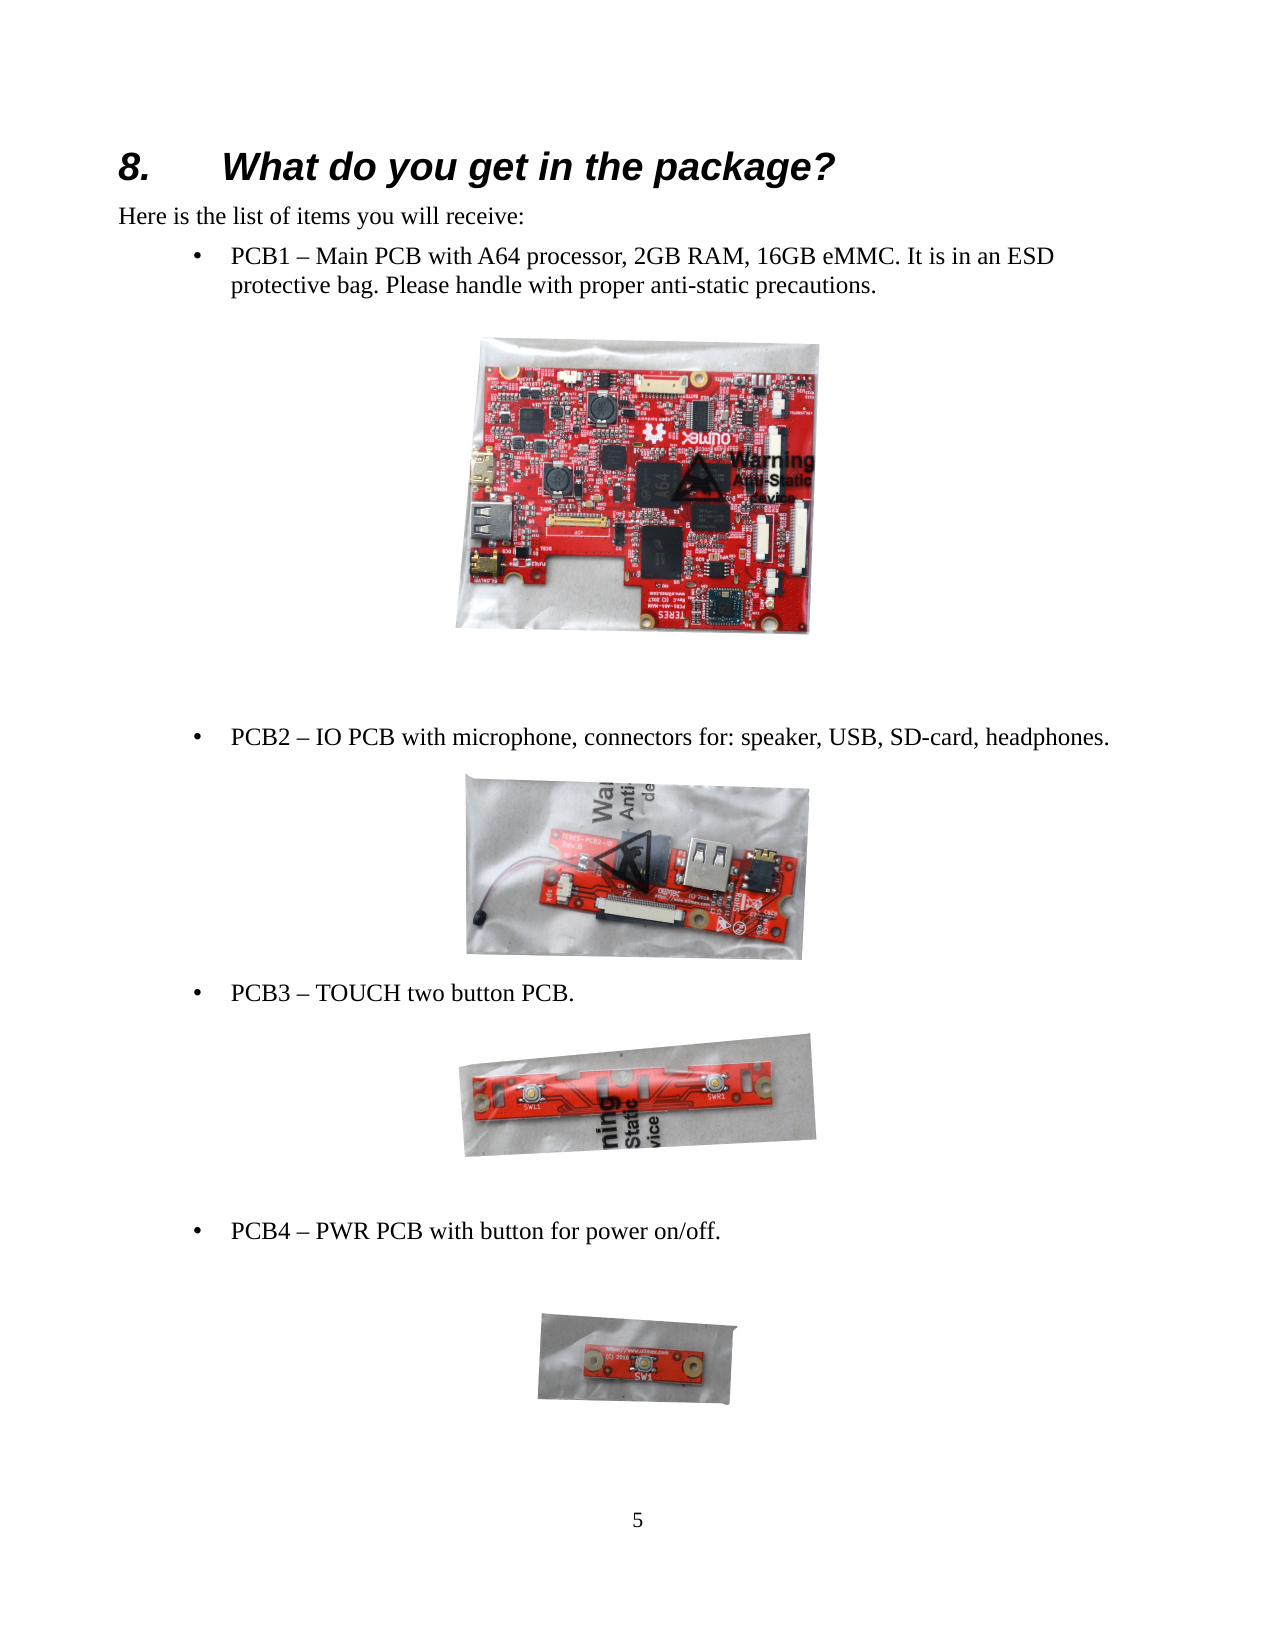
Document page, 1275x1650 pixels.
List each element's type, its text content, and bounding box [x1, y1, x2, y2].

list PCB2 – IO PCB with microphone, connectors for: speaker, USB, SD-card, headphones. [193, 722, 1157, 750]
picture [437, 773, 838, 960]
picture [537, 1313, 738, 1405]
list PCB3 – TOUCH two button PCB. [193, 762, 1157, 1007]
list PCB4 – PWR PCB with button for power on/off. [193, 1216, 1157, 1245]
subtitle What do you get in the package? [118, 143, 1157, 188]
picture [437, 321, 838, 663]
picture [437, 1033, 838, 1157]
text Here is the list of items you will receive: [118, 201, 1157, 229]
list PCB1 – Main PCB with A64 processor, 2GB RAM, 16GB eMMC. It is in an ESD protective bag. Please handle with proper anti-static precautions. [193, 241, 1157, 299]
